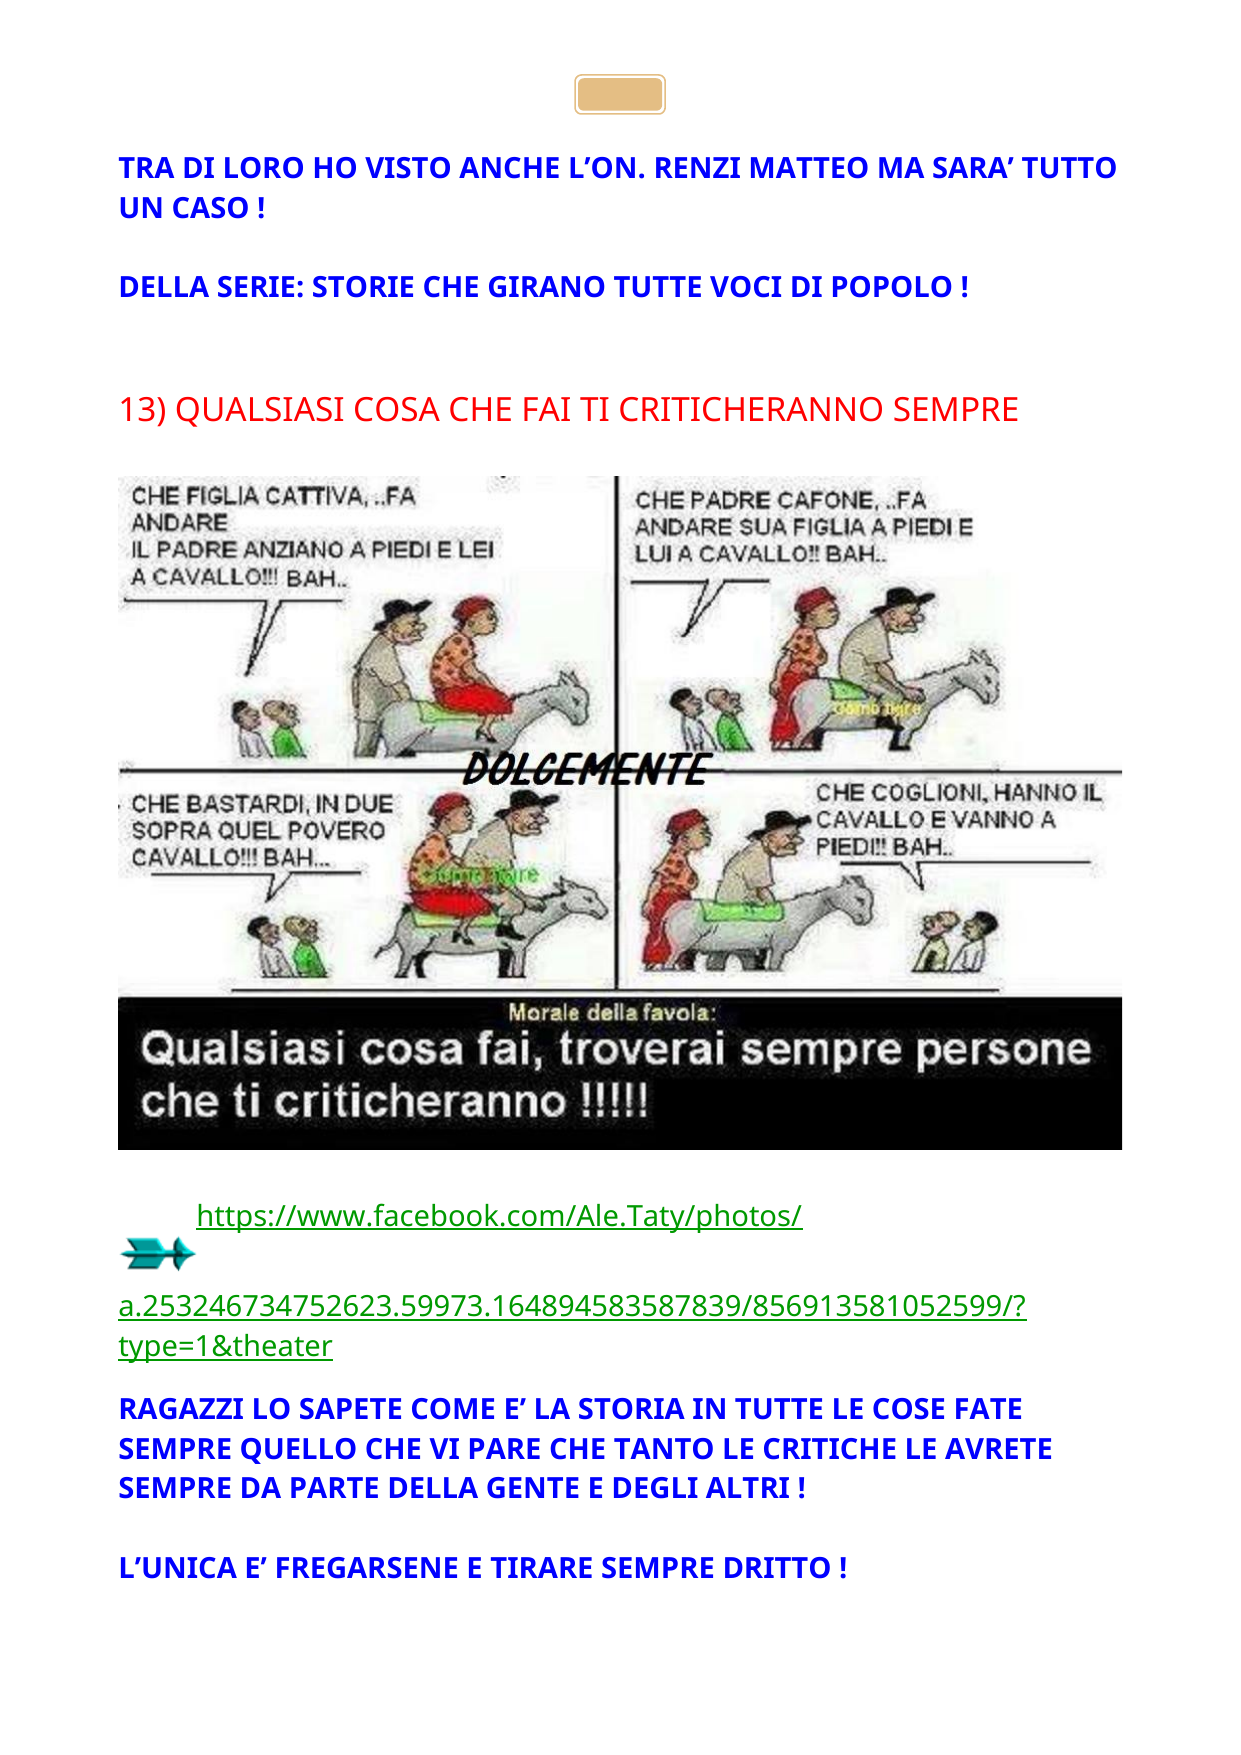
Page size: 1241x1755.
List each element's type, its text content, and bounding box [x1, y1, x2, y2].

text TRA DI LORO HO VISTO ANCHE L’ON. RENZI MATTEO MA SARA’ TUTTO UN CASO ! [118, 148, 1122, 227]
text L’UNICA E’ FREGARSENE E TIRARE SEMPRE DRITTO ! [118, 1547, 1122, 1587]
text 13) QUALSIASI COSA CHE FAI TI CRITICHERANNO SEMPRE [118, 386, 1122, 431]
text https://www.facebook.com/Ale.Taty/photos/a.253246734752623.59973.164894583587839/856913581052599/?type=1&theater [118, 1195, 1122, 1365]
text RAGAZZI LO SAPETE COME E’ LA STORIA IN TUTTE LE COSE FATE SEMPRE QUELLO CHE VI PARE CHE TANTO LE CRITICHE LE AVRETE SEMPRE DA PARTE DELLA GENTE E DEGLI ALTRI ! [118, 1388, 1122, 1507]
text DELLA SERIE: STORIE CHE GIRANO TUTTE VOCI DI POPOLO ! [118, 267, 1122, 306]
